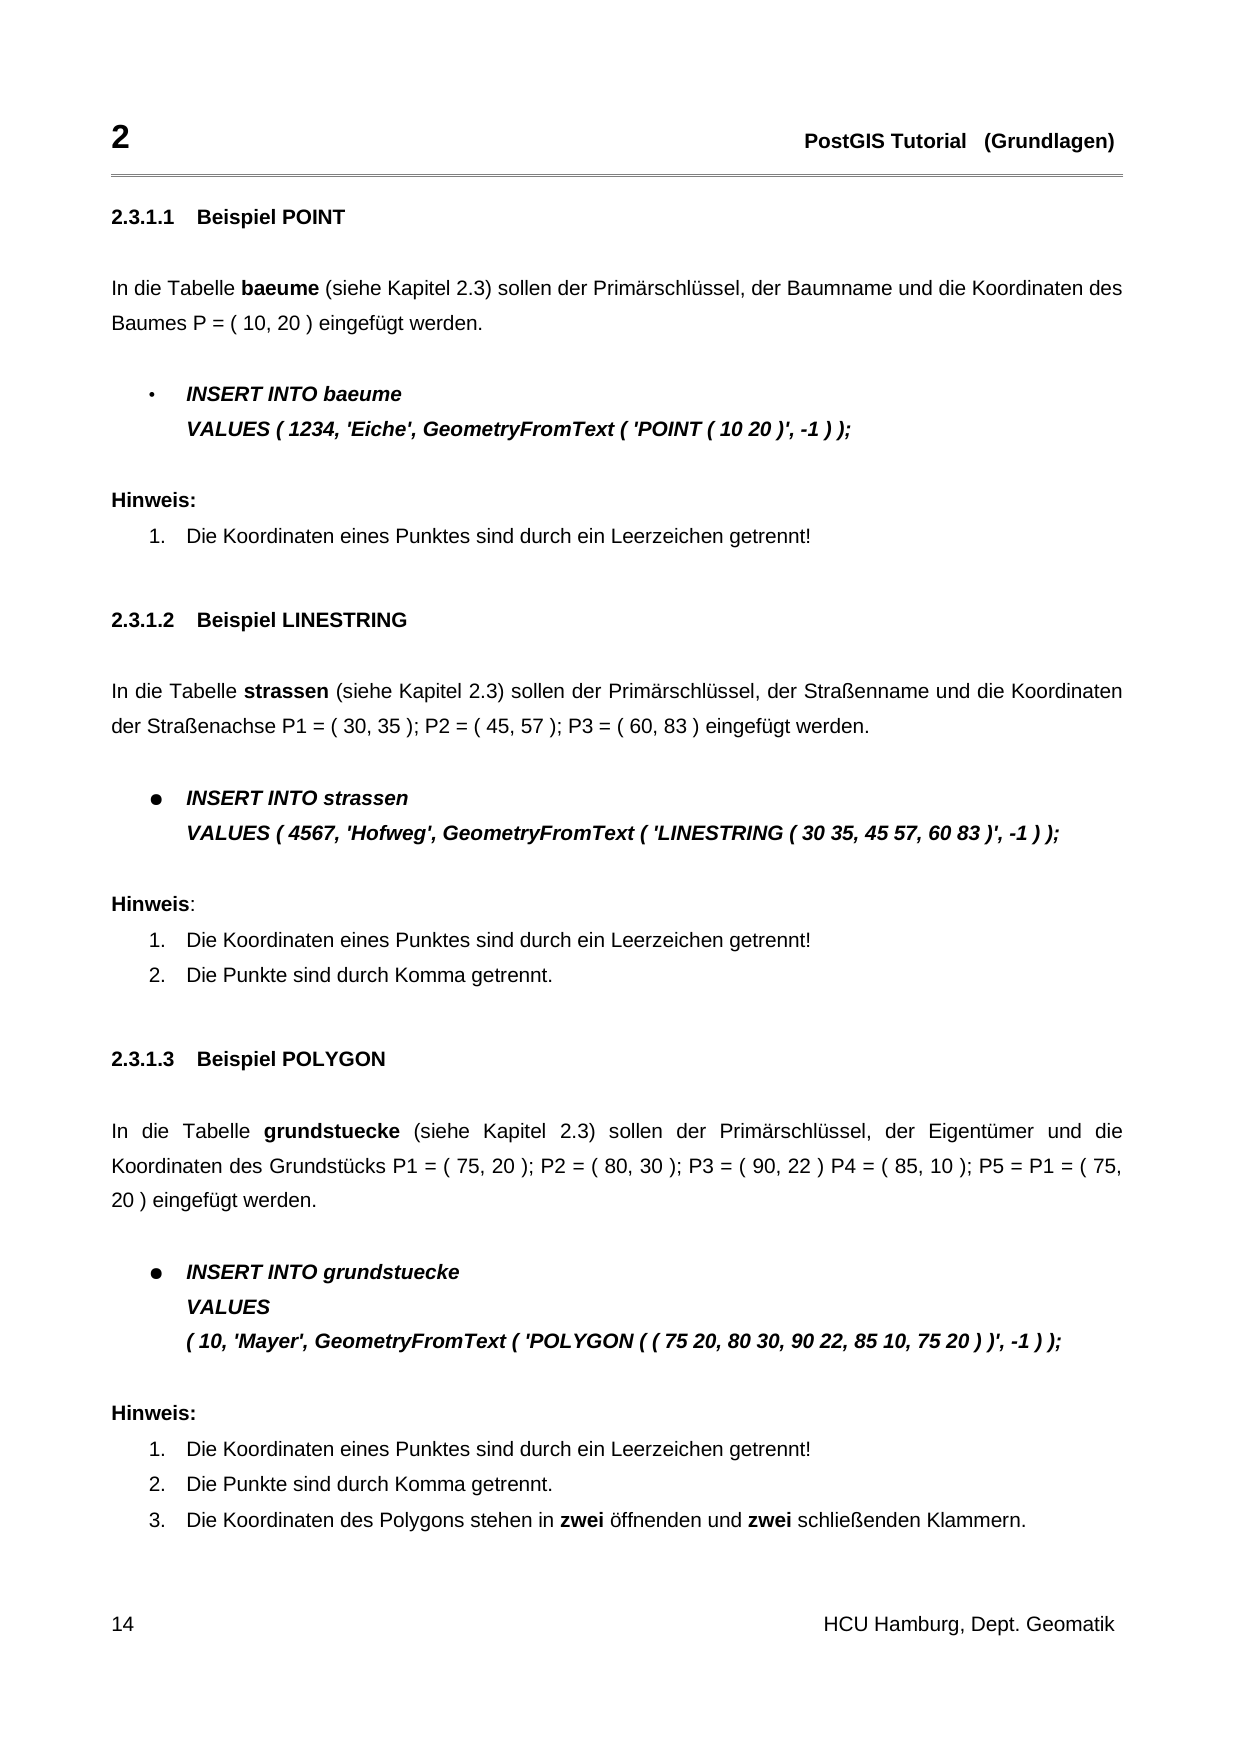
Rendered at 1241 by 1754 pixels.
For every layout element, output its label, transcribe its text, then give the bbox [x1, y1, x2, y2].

list Die Punkte sind durch Komma getrennt. [148, 1473, 1123, 1496]
list INSERT INTO grundstuecke VALUES ( 10, 'Mayer', GeometryFromText ( 'POLYGON ( ( 75 20, 80 30, 90 22, 85 10, 75 20 ) )', -1 ) ); [148, 1261, 1123, 1353]
text Hinweis: [111, 1402, 1123, 1425]
list INSERT INTO strassen VALUES ( 4567, 'Hofweg', GeometryFromText ( 'LINESTRING ( 30 35, 45 57, 60 83 )', -1 ) ); [148, 786, 1123, 844]
list INSERT INTO baeume VALUES ( 1234, 'Eiche', GeometryFromText ( 'POINT ( 10 20 )', -1 ) ); [148, 383, 1123, 441]
text Hinweis: [111, 489, 1123, 512]
text In die Tabelle grundstuecke (siehe Kapitel 2.3) sollen der Primärschlüssel, der Eigentümer und die Koordinaten des Grundstücks P1 = ( 75, 20 ); P2 = ( 80, 30 ); P3 = ( 90, 22 ) P4 = ( 85, 10 ); P5 = P1 = ( 75, 20 ) eingefügt werden. [111, 1119, 1123, 1212]
subtitle Beispiel POINT [111, 206, 1123, 229]
subtitle Beispiel LINESTRING [111, 609, 1123, 632]
list Die Punkte sind durch Komma getrennt. [148, 964, 1123, 987]
list Die Koordinaten eines Punktes sind durch ein Leerzeichen getrennt! [148, 525, 1123, 548]
list Die Koordinaten eines Punktes sind durch ein Leerzeichen getrennt! [148, 1437, 1123, 1461]
subtitle Beispiel POLYGON [111, 1048, 1123, 1071]
list Die Koordinaten eines Punktes sind durch ein Leerzeichen getrennt! [148, 928, 1123, 952]
text In die Tabelle baeume (siehe Kapitel 2.3) sollen der Primärschlüssel, der Baumname und die Koordinaten des Baumes P = ( 10, 20 ) eingefügt werden. [111, 277, 1123, 335]
list Die Koordinaten des Polygons stehen in zwei öffnenden und zwei schließenden Klammern. [148, 1509, 1123, 1532]
text In die Tabelle strassen (siehe Kapitel 2.3) sollen der Primärschlüssel, der Straßenname und die Koordinaten der Straßenachse P1 = ( 30, 35 ); P2 = ( 45, 57 ); P3 = ( 60, 83 ) eingefügt werden. [111, 680, 1123, 738]
text Hinweis: [111, 893, 1123, 916]
